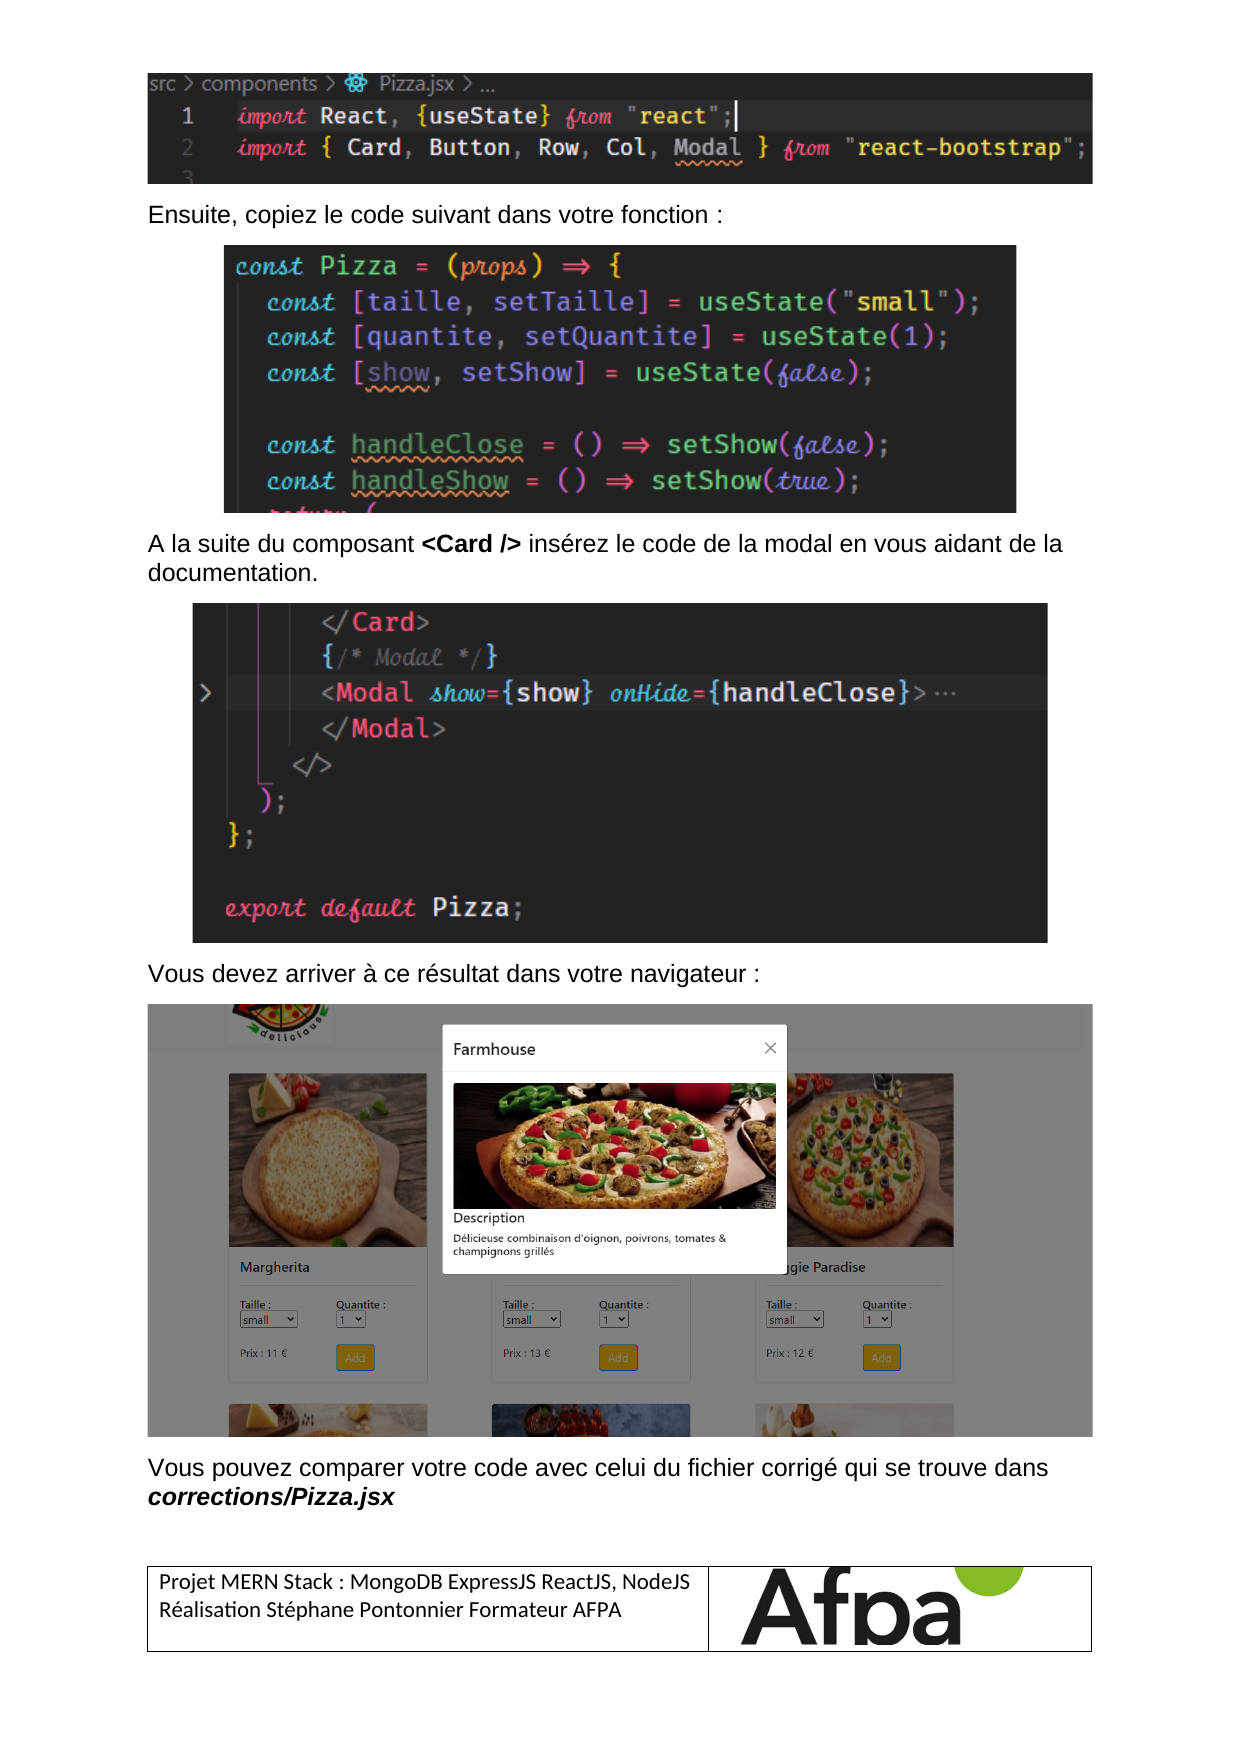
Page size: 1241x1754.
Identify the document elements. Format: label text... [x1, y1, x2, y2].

text Ensuite, copiez le code suivant dans votre fonction : [148, 200, 1093, 228]
text Vous devez arriver à ce résultat dans votre navigateur : [148, 959, 1093, 988]
text Vous pouvez comparer votre code avec celui du fichier corrigé qui se trouve dans corrections/Pizza.jsx [148, 1453, 1093, 1511]
text A la suite du composant <Card /> insérez le code de la modal en vous aidant de la documentation. [148, 529, 1093, 587]
